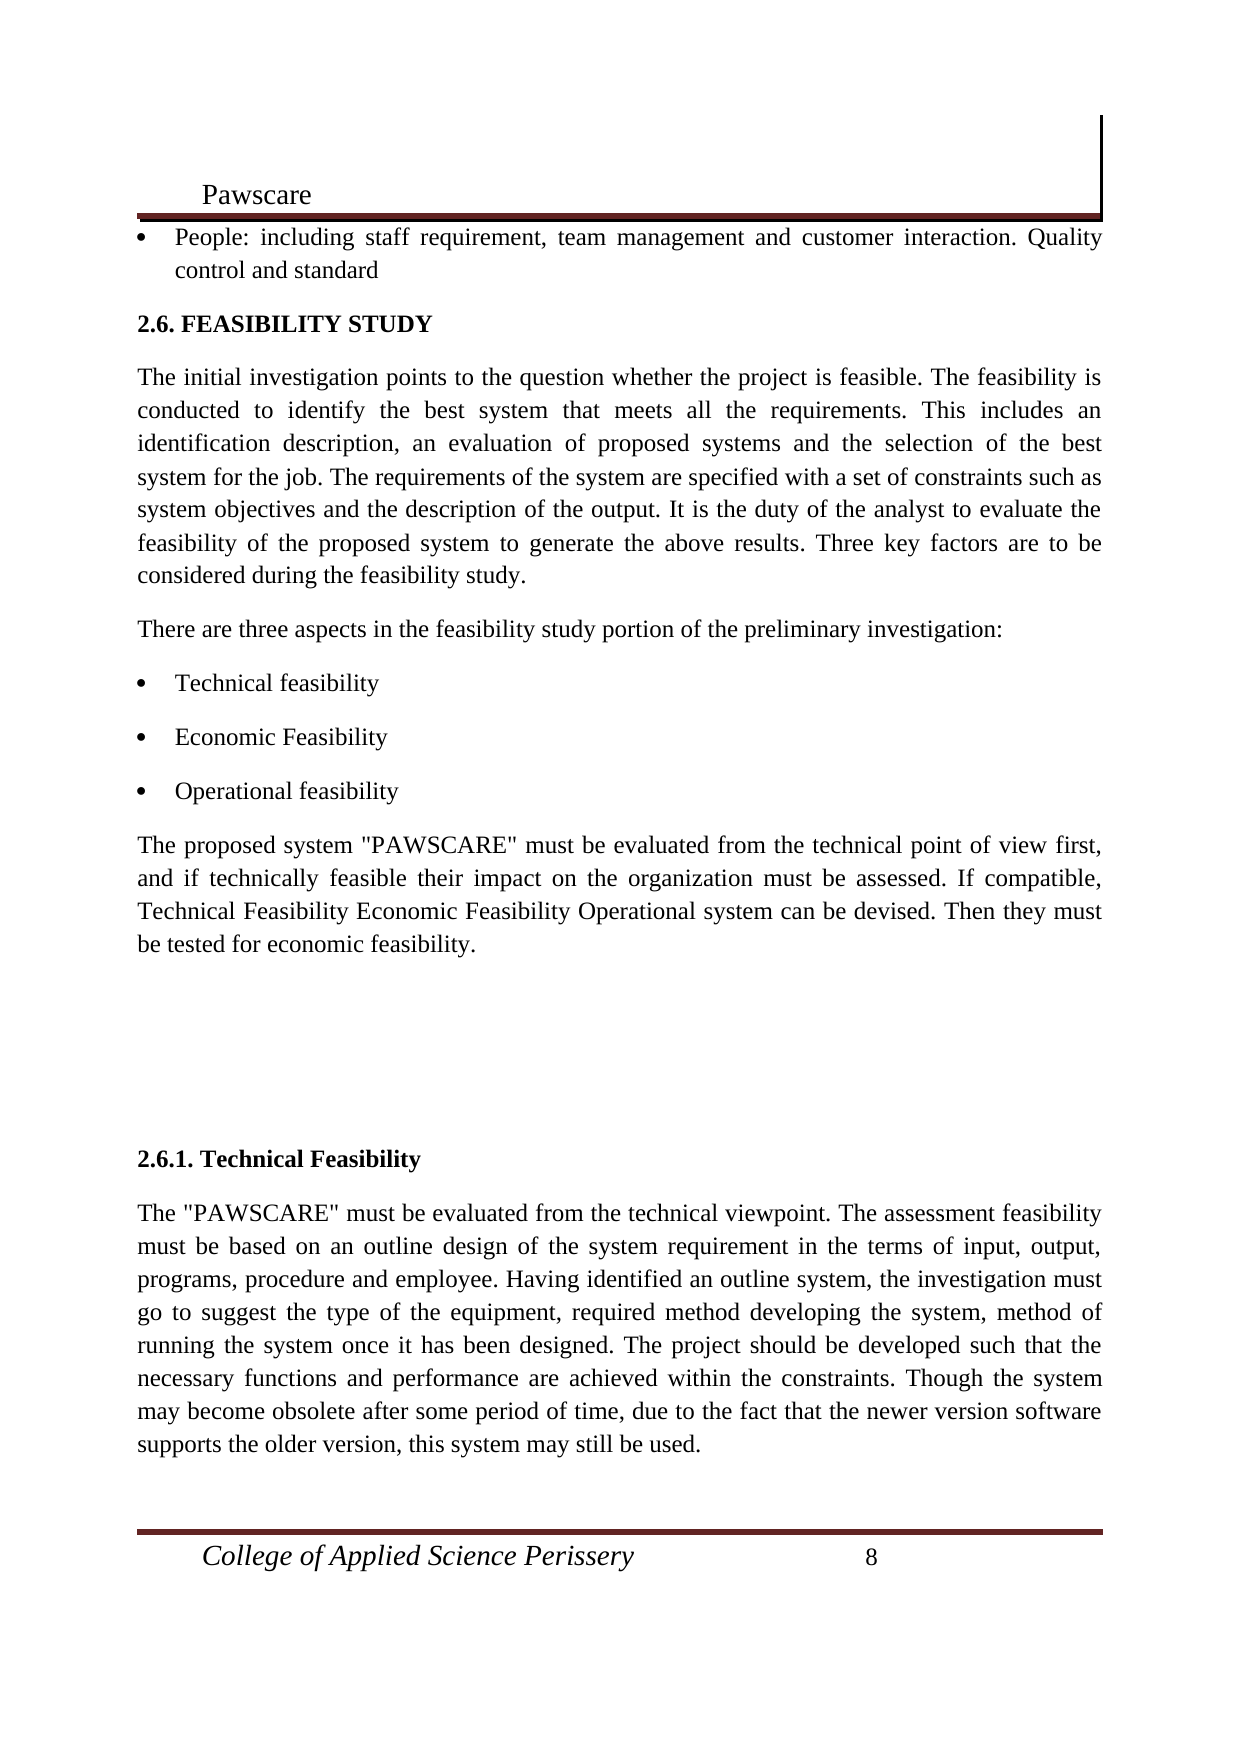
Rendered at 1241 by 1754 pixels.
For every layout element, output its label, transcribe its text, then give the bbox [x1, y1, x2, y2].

list Operational feasibility [137, 776, 1103, 805]
list People: including staff requirement, team management and customer interaction. Quality control and standard [137, 222, 1103, 283]
text 2.6.1. Technical Feasibility [137, 1144, 1103, 1173]
text The proposed system "PAWSCARE" must be evaluated from the technical point of view first, and if technically feasible their impact on the organization must be assessed. If compatible, Technical Feasibility Economic Feasibility Operational system can be devised. Then they must be tested for economic feasibility. [137, 830, 1103, 958]
text 2.6. FEASIBILITY STUDY [137, 309, 1103, 337]
text The initial investigation points to the question whether the project is feasible. The feasibility is conducted to identify the best system that meets all the requirements. This includes an identification description, an evaluation of proposed systems and the selection of the best system for the job. The requirements of the system are specified with a set of constraints such as system objectives and the description of the output. It is the duty of the analyst to evaluate the feasibility of the proposed system to generate the above results. Three key factors are to be considered during the feasibility study. [137, 362, 1103, 589]
list Economic Feasibility [137, 722, 1103, 751]
list Technical feasibility [137, 668, 1103, 697]
text There are three aspects in the feasibility study portion of the preliminary investigation: [137, 614, 1103, 643]
text The "PAWSCARE" must be evaluated from the technical viewpoint. The assessment feasibility must be based on an outline design of the system requirement in the terms of input, output, programs, procedure and employee. Having identified an outline system, the investigation must go to suggest the type of the equipment, required method developing the system, method of running the system once it has been designed. The project should be developed such that the necessary functions and performance are achieved within the constraints. Though the system may become obsolete after some period of time, due to the fact that the newer version software supports the older version, this system may still be used. [137, 1198, 1103, 1458]
